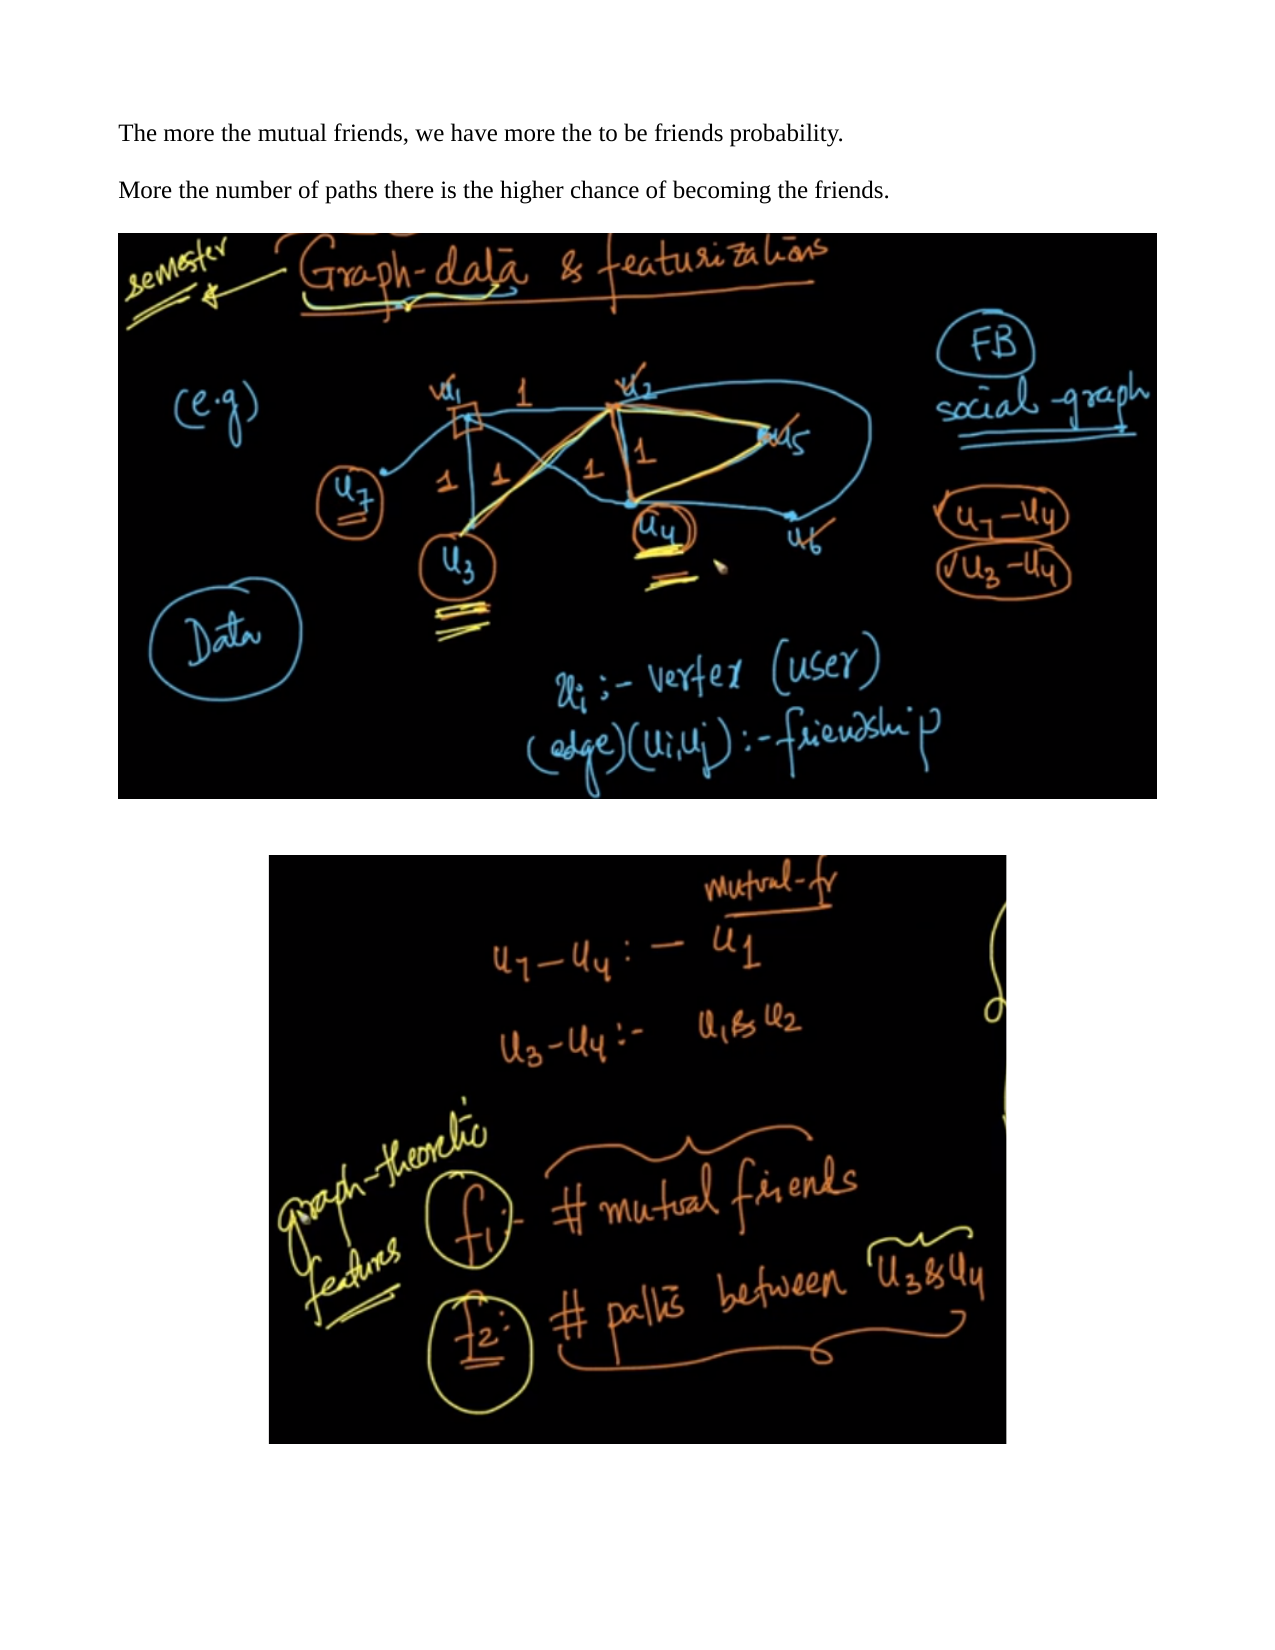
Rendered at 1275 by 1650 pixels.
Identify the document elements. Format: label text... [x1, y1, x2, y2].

text The more the mutual friends, we have more the to be friends probability. [118, 118, 1157, 147]
picture [268, 855, 1007, 1444]
text More the number of paths there is the higher chance of becoming the friends. [118, 176, 1157, 204]
picture [118, 233, 1157, 799]
